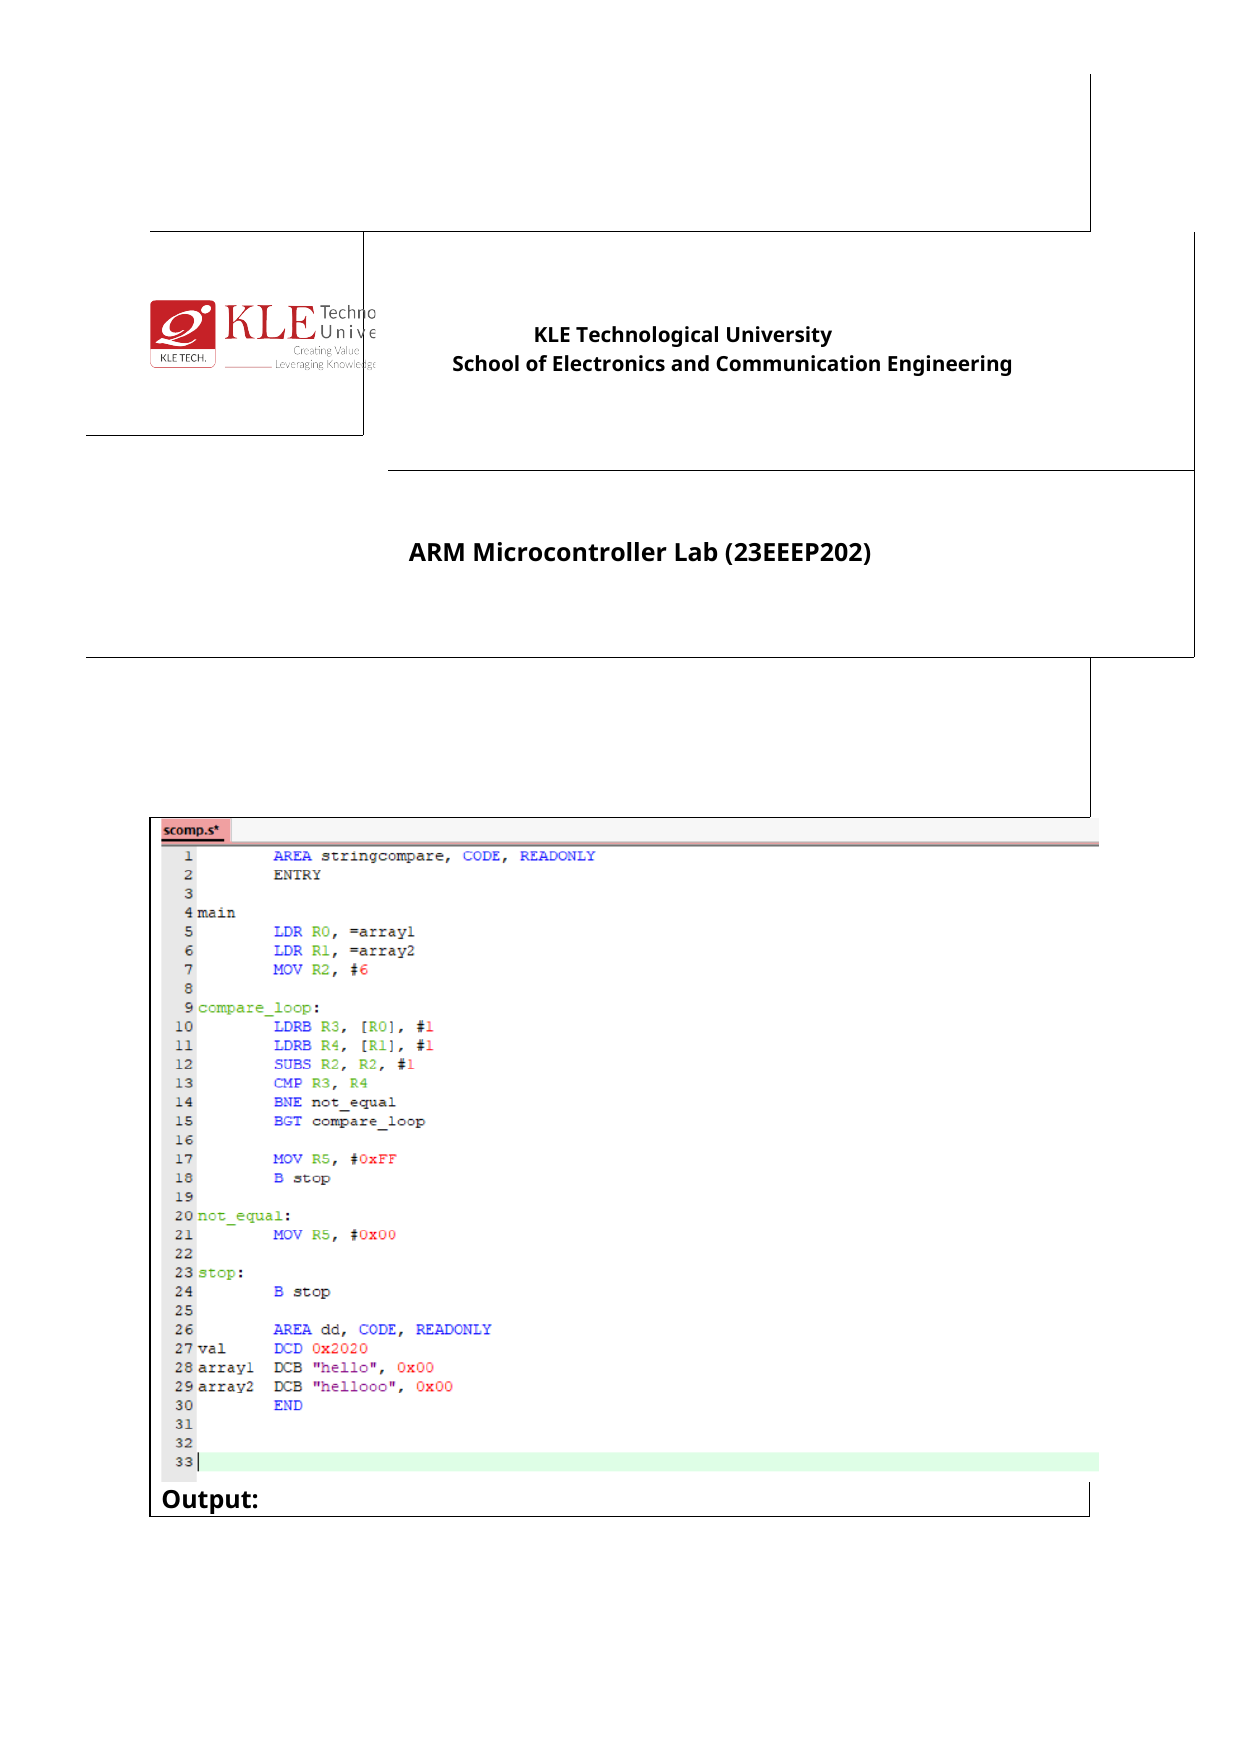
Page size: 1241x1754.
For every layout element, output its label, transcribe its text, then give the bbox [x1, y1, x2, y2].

table_cell Output: [151, 818, 1089, 1516]
